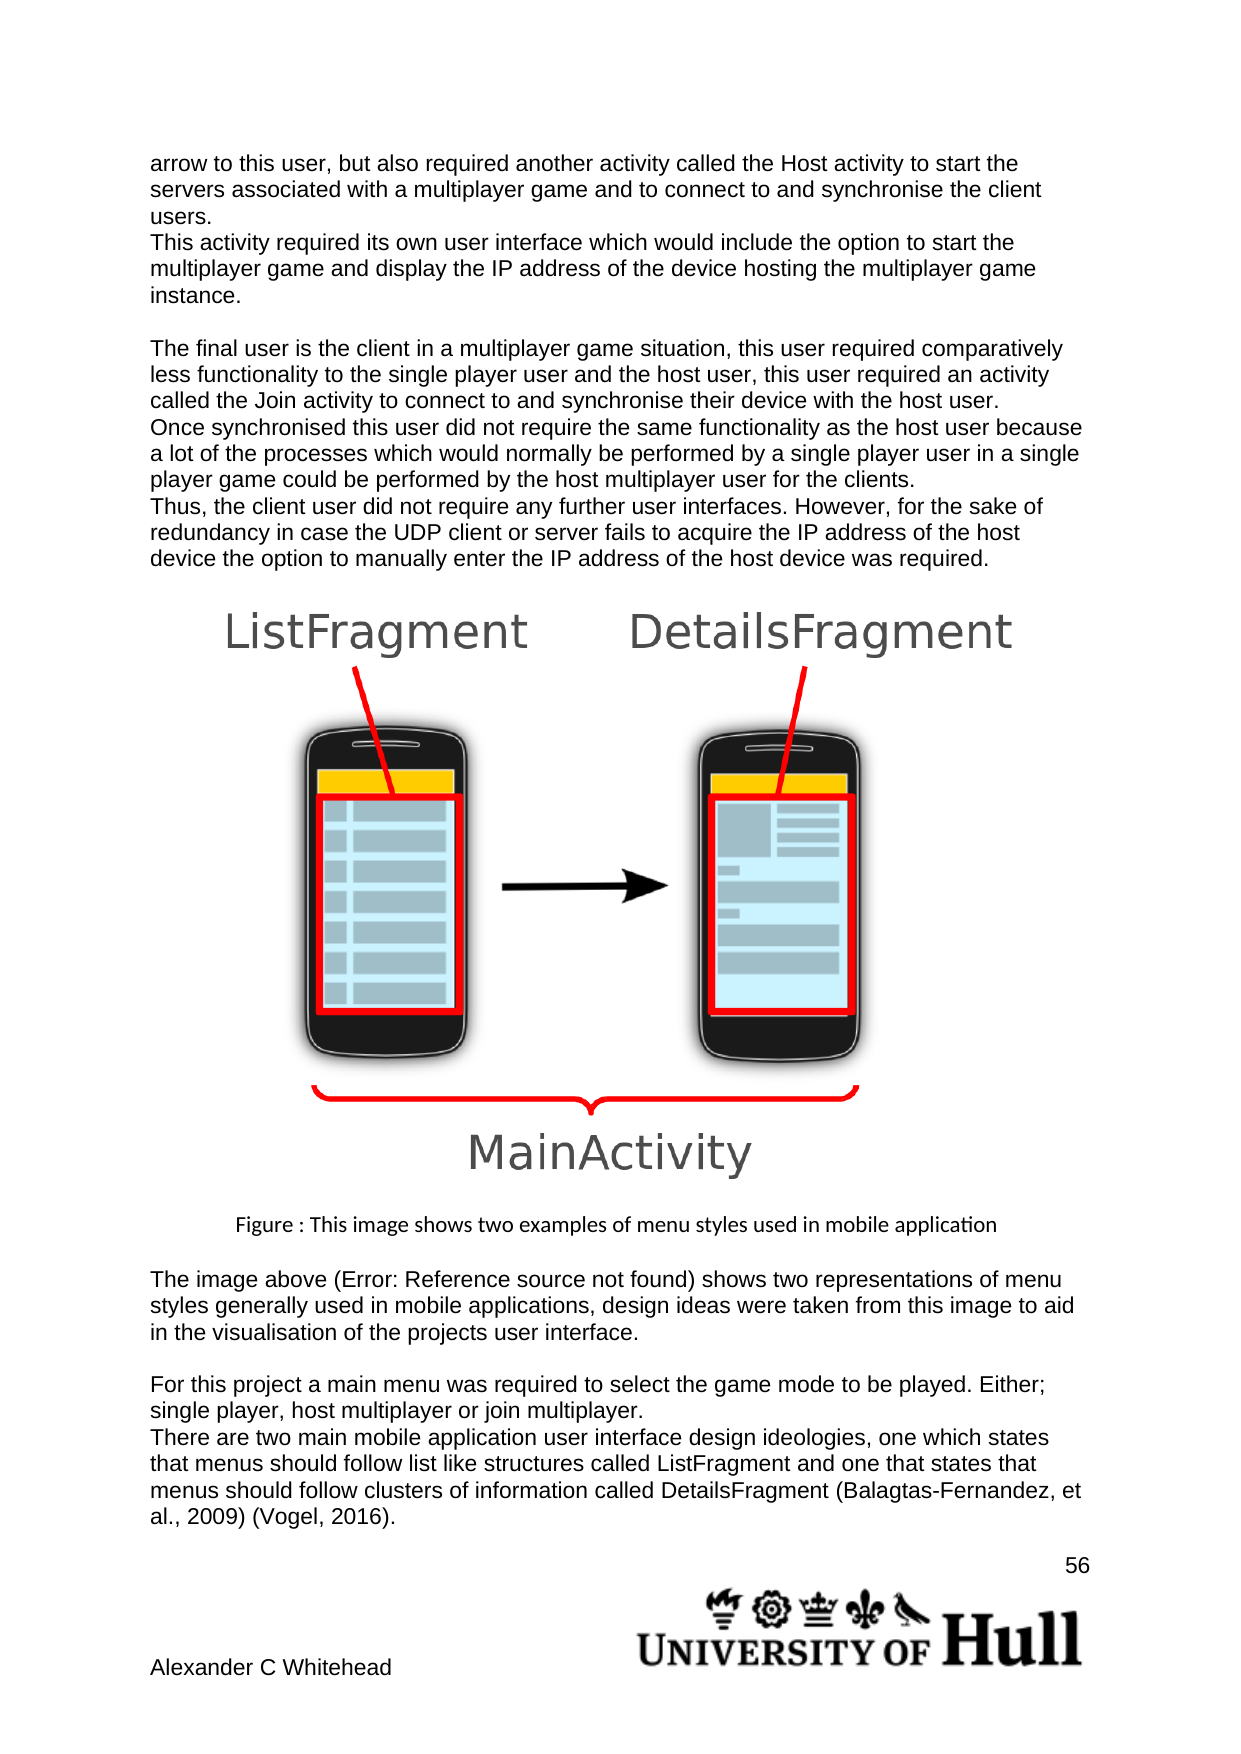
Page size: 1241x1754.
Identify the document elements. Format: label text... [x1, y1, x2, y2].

picture [221, 598, 1019, 1207]
text Once synchronised this user did not require the same functionality as the host user because a lot of the processes which would normally be performed by a single player user in a single player game could be performed by the host multiplayer user for the clients. [150, 413, 1090, 493]
text For this project a main menu was required to select the game mode to be played. Either; single player, host multiplayer or join multiplayer. [150, 1371, 1090, 1424]
text There are two main mobile application user interface design ideologies, one which states that menus should follow list like structures called ListFragment and one that states that menus should follow clusters of information called DetailsFragment [ CITATION Bal09 \l 2057 ] [ CITATION Vog16 \l 2057 ]. [150, 1424, 1090, 1529]
text This activity required its own user interface which would include the option to start the multiplayer game and display the IP address of the device hosting the multiplayer game instance. [150, 229, 1090, 308]
text arrow to this user, but also required another activity called the Host activity to start the servers associated with a multiplayer game and to connect to and synchronise the client users. [150, 150, 1090, 229]
picture [630, 1578, 1091, 1676]
text The final user is the client in a multiplayer game situation, this user required comparatively less functionality to the single player user and the host user, this user required an activity called the Join activity to connect to and synchronise their device with the host user. [150, 334, 1090, 413]
text Thus, the client user did not require any further user interfaces. However, for the sake of redundancy in case the UDP client or server fails to acquire the IP address of the host device the option to manually enter the IP address of the host device was required. [150, 493, 1090, 572]
text The image above (Figure 26) shows two representations of menu styles generally used in mobile applications, design ideas were taken from this image to aid in the visualisation of the projects user interface. [150, 1266, 1090, 1345]
